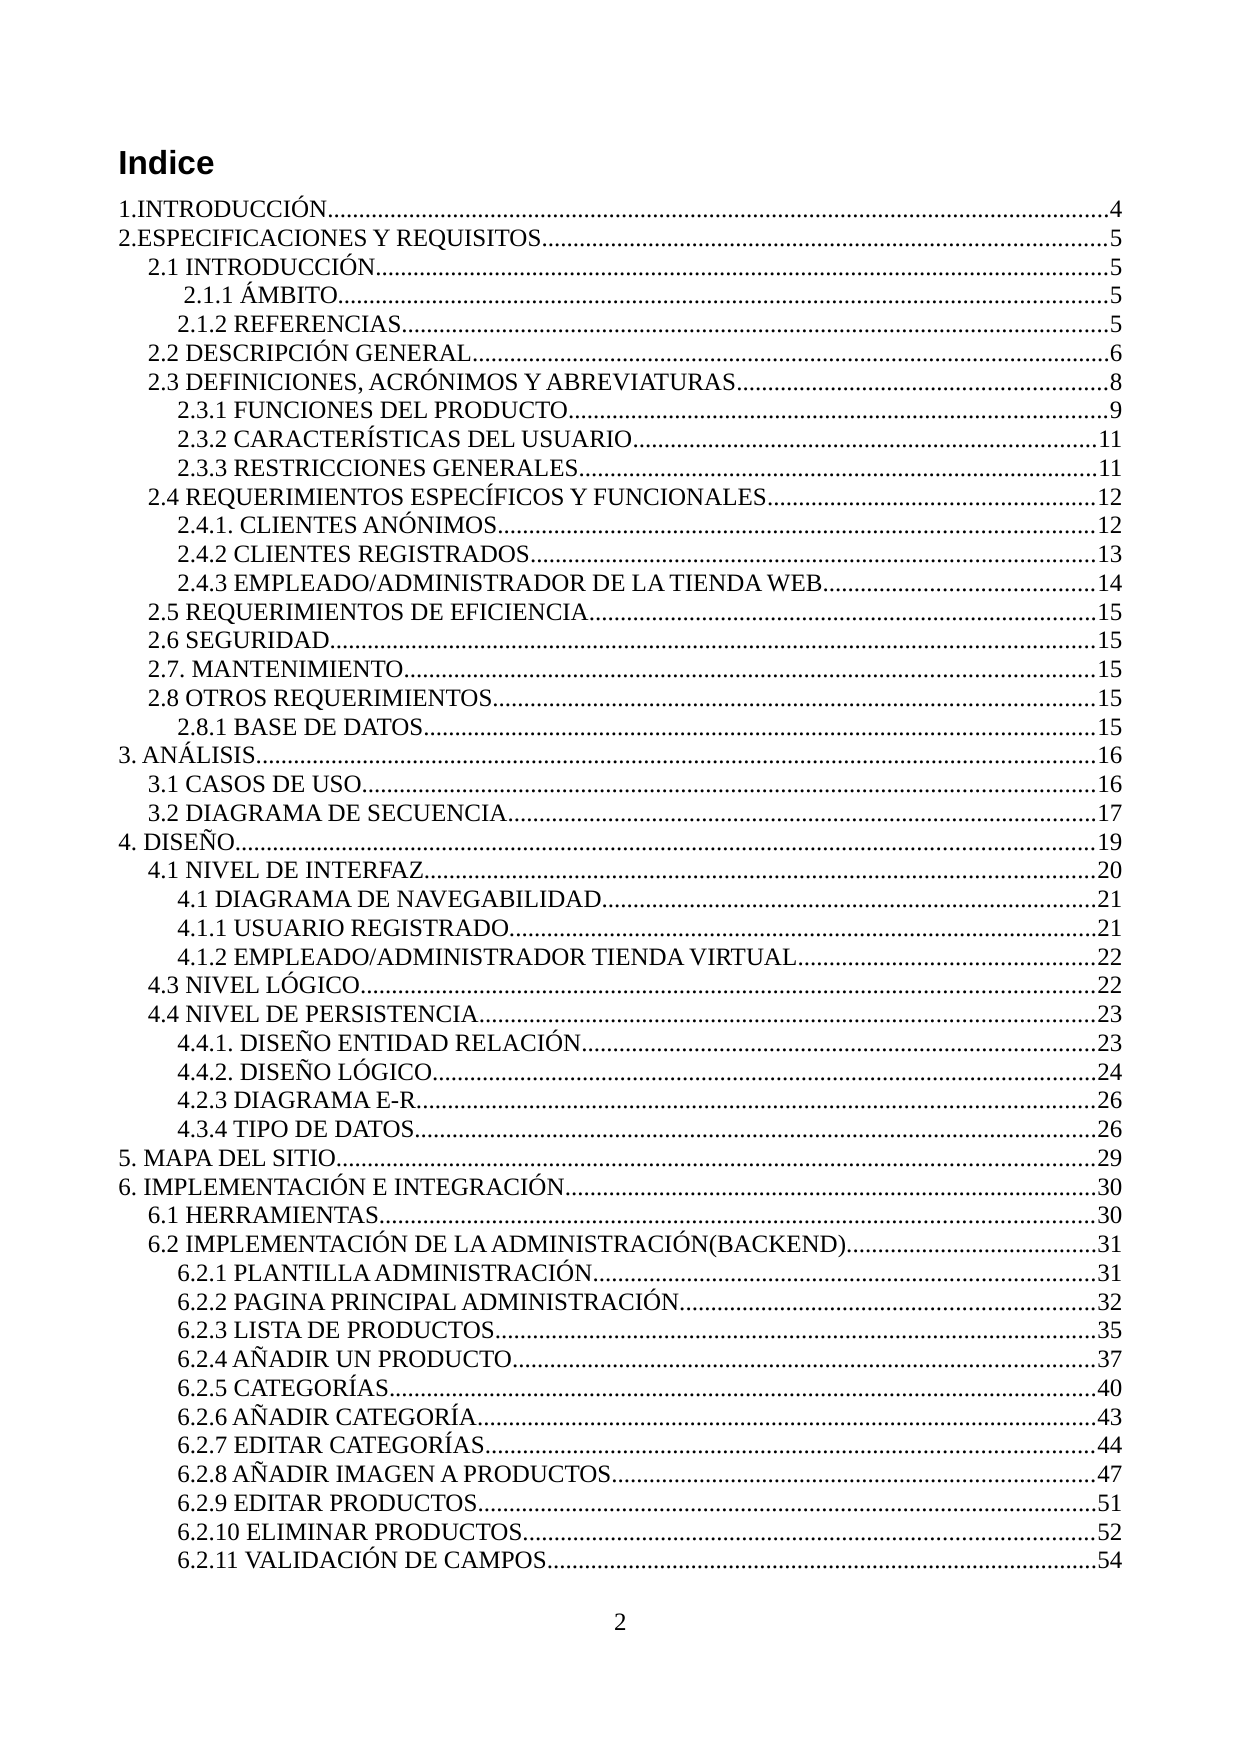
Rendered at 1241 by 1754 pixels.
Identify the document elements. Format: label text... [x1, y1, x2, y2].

text 2.1.2 REFERENCIAS 5 [177, 309, 1122, 338]
text 6.2.10 ELIMINAR PRODUCTOS. 52 [177, 1517, 1122, 1545]
text 6.2.3 LISTA DE PRODUCTOS 35 [177, 1315, 1122, 1344]
text 4.2.3 DIAGRAMA E-R. 26 [177, 1085, 1122, 1114]
subtitle Indice [118, 143, 1122, 182]
text 4. DISEÑO 19 [118, 827, 1122, 855]
text 2.3.1 FUNCIONES DEL PRODUCTO 9 [177, 395, 1122, 424]
text 2.4.3 EMPLEADO/ADMINISTRADOR DE LA TIENDA WEB 14 [177, 568, 1122, 597]
text 6.2.4 AÑADIR UN PRODUCTO 37 [177, 1344, 1122, 1373]
text 2.8 OTROS REQUERIMIENTOS 15 [148, 683, 1122, 712]
text 4.1 DIAGRAMA DE NAVEGABILIDAD. 21 [177, 884, 1122, 913]
text 2.8.1 BASE DE DATOS 15 [177, 712, 1122, 740]
text 2.3.3 RESTRICCIONES GENERALES 11 [177, 453, 1122, 482]
text 4.1.1 USUARIO REGISTRADO. 21 [177, 913, 1122, 942]
text 6.2.8 AÑADIR IMAGEN A PRODUCTOS 47 [177, 1459, 1122, 1488]
text 4.1 NIVEL DE INTERFAZ 20 [148, 855, 1122, 884]
text 6.2.7 EDITAR CATEGORÍAS 44 [177, 1430, 1122, 1459]
text 2.1.1 ÁMBITO 5 [177, 280, 1122, 309]
text 6.2.9 EDITAR PRODUCTOS 51 [177, 1488, 1122, 1517]
text 6.2.5 CATEGORÍAS. 40 [177, 1373, 1122, 1402]
text 4.3 NIVEL LÓGICO. 22 [148, 970, 1122, 999]
text 2.3.2 CARACTERÍSTICAS DEL USUARIO 11 [177, 424, 1122, 453]
text 2.4.2 CLIENTES REGISTRADOS 13 [177, 539, 1122, 568]
text 2.4.1. CLIENTES ANÓNIMOS 12 [177, 510, 1122, 539]
text 2.4 REQUERIMIENTOS ESPECÍFICOS Y FUNCIONALES 12 [148, 482, 1122, 510]
text 5. MAPA DEL SITIO. 29 [118, 1143, 1122, 1172]
text 2.5 REQUERIMIENTOS DE EFICIENCIA 15 [148, 597, 1122, 625]
text 3.2 DIAGRAMA DE SECUENCIA 17 [148, 798, 1122, 827]
text 4.4.2. DISEÑO LÓGICO 24 [177, 1057, 1122, 1085]
text 2.6 SEGURIDAD 15 [148, 625, 1122, 654]
text 6.1 HERRAMIENTAS 30 [148, 1200, 1122, 1229]
text 6.2.1 PLANTILLA ADMINISTRACIÓN 31 [177, 1258, 1122, 1287]
text 3. ANÁLISIS. 16 [118, 740, 1122, 769]
text 2.ESPECIFICACIONES Y REQUISITOS 5 [118, 223, 1122, 252]
text 2.7. MANTENIMIENTO 15 [148, 654, 1122, 683]
text 4.4 NIVEL DE PERSISTENCIA 23 [148, 999, 1122, 1028]
text 4.1.2 EMPLEADO/ADMINISTRADOR TIENDA VIRTUAL 22 [177, 942, 1122, 970]
text 2.3 DEFINICIONES, ACRÓNIMOS Y ABREVIATURAS 8 [148, 367, 1122, 395]
text 1.INTRODUCCIÓN 4 [118, 194, 1122, 223]
text 6.2.2 PAGINA PRINCIPAL ADMINISTRACIÓN. 32 [177, 1287, 1122, 1315]
text 6.2 IMPLEMENTACIÓN DE LA ADMINISTRACIÓN(BACKEND). 31 [148, 1229, 1122, 1258]
text 2.1 INTRODUCCIÓN 5 [148, 252, 1122, 280]
text 6. IMPLEMENTACIÓN E INTEGRACIÓN 30 [118, 1172, 1122, 1200]
text 3.1 CASOS DE USO. 16 [148, 769, 1122, 798]
text 4.3.4 TIPO DE DATOS. 26 [177, 1114, 1122, 1143]
text 6.2.11 VALIDACIÓN DE CAMPOS. 54 [177, 1545, 1122, 1574]
text 6.2.6 AÑADIR CATEGORÍA 43 [177, 1402, 1122, 1430]
text 2.2 DESCRIPCIÓN GENERAL 6 [148, 338, 1122, 367]
text 4.4.1. DISEÑO ENTIDAD RELACIÓN 23 [177, 1028, 1122, 1057]
